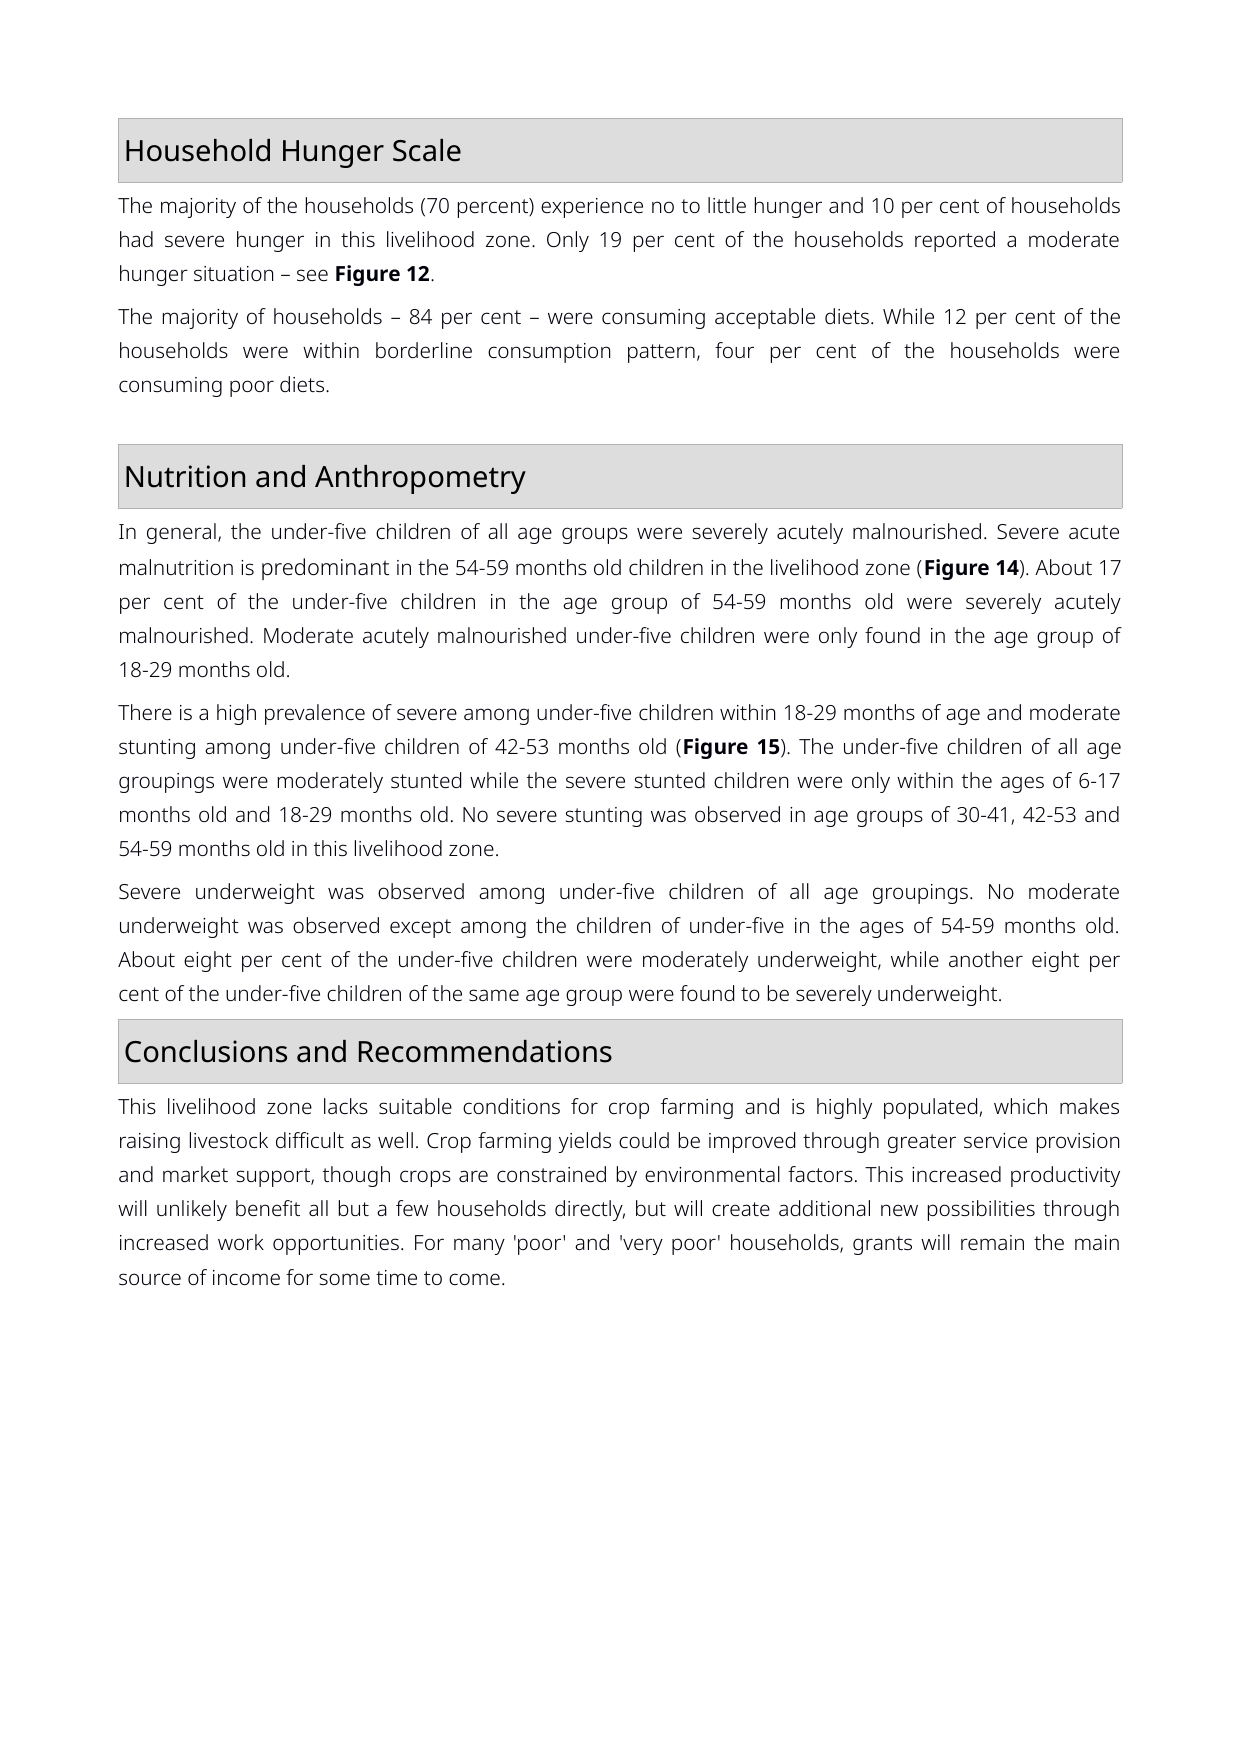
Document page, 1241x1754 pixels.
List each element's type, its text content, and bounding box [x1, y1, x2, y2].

text In general, the under-five children of all age groups were severely acutely malnourished. Severe acute malnutrition is predominant in the 54-59 months old children in the livelihood zone (Figure 14). About 17 per cent of the under-five children in the age group of 54-59 months old were severely acutely malnourished. Moderate acutely malnourished under-five children were only found in the age group of 18-29 months old. [118, 517, 1122, 683]
text There is a high prevalence of severe among under-five children within 18-29 months of age and moderate stunting among under-five children of 42-53 months old (Figure 15). The under-five children of all age groupings were moderately stunted while the severe stunted children were only within the ages of 6-17 months old and 18-29 months old. No severe stunting was observed in age groups of 30-41, 42-53 and 54-59 months old in this livelihood zone. [118, 698, 1122, 863]
table_header Nutrition and Anthropometry [119, 445, 1122, 508]
text The majority of the households (70 percent) experience no to little hunger and 10 per cent of households had severe hunger in this livelihood zone. Only 19 per cent of the households reported a moderate hunger situation – see Figure 12. [118, 191, 1122, 288]
text Severe underweight was observed among under-five children of all age groupings. No moderate underweight was observed except among the children of under-five in the ages of 54-59 months old. About eight per cent of the under-five children were moderately underweight, while another eight per cent of the under-five children of the same age group were found to be severely underweight. [118, 877, 1122, 1008]
text This livelihood zone lacks suitable conditions for crop farming and is highly populated, which makes raising livestock difficult as well. Crop farming yields could be improved through greater service provision and market support, though crops are constrained by environmental factors. This increased productivity will unlikely benefit all but a few households directly, but will create additional new possibilities through increased work opportunities. For many 'poor' and 'very poor' households, grants will remain the main source of income for some time to come. [118, 1092, 1122, 1291]
text The majority of households – 84 per cent – were consuming acceptable diets. While 12 per cent of the households were within borderline consumption pattern, four per cent of the households were consuming poor diets. [118, 302, 1122, 399]
table_header Conclusions and Recommendations [119, 1020, 1122, 1083]
table_header Household Hunger Scale [119, 119, 1122, 182]
